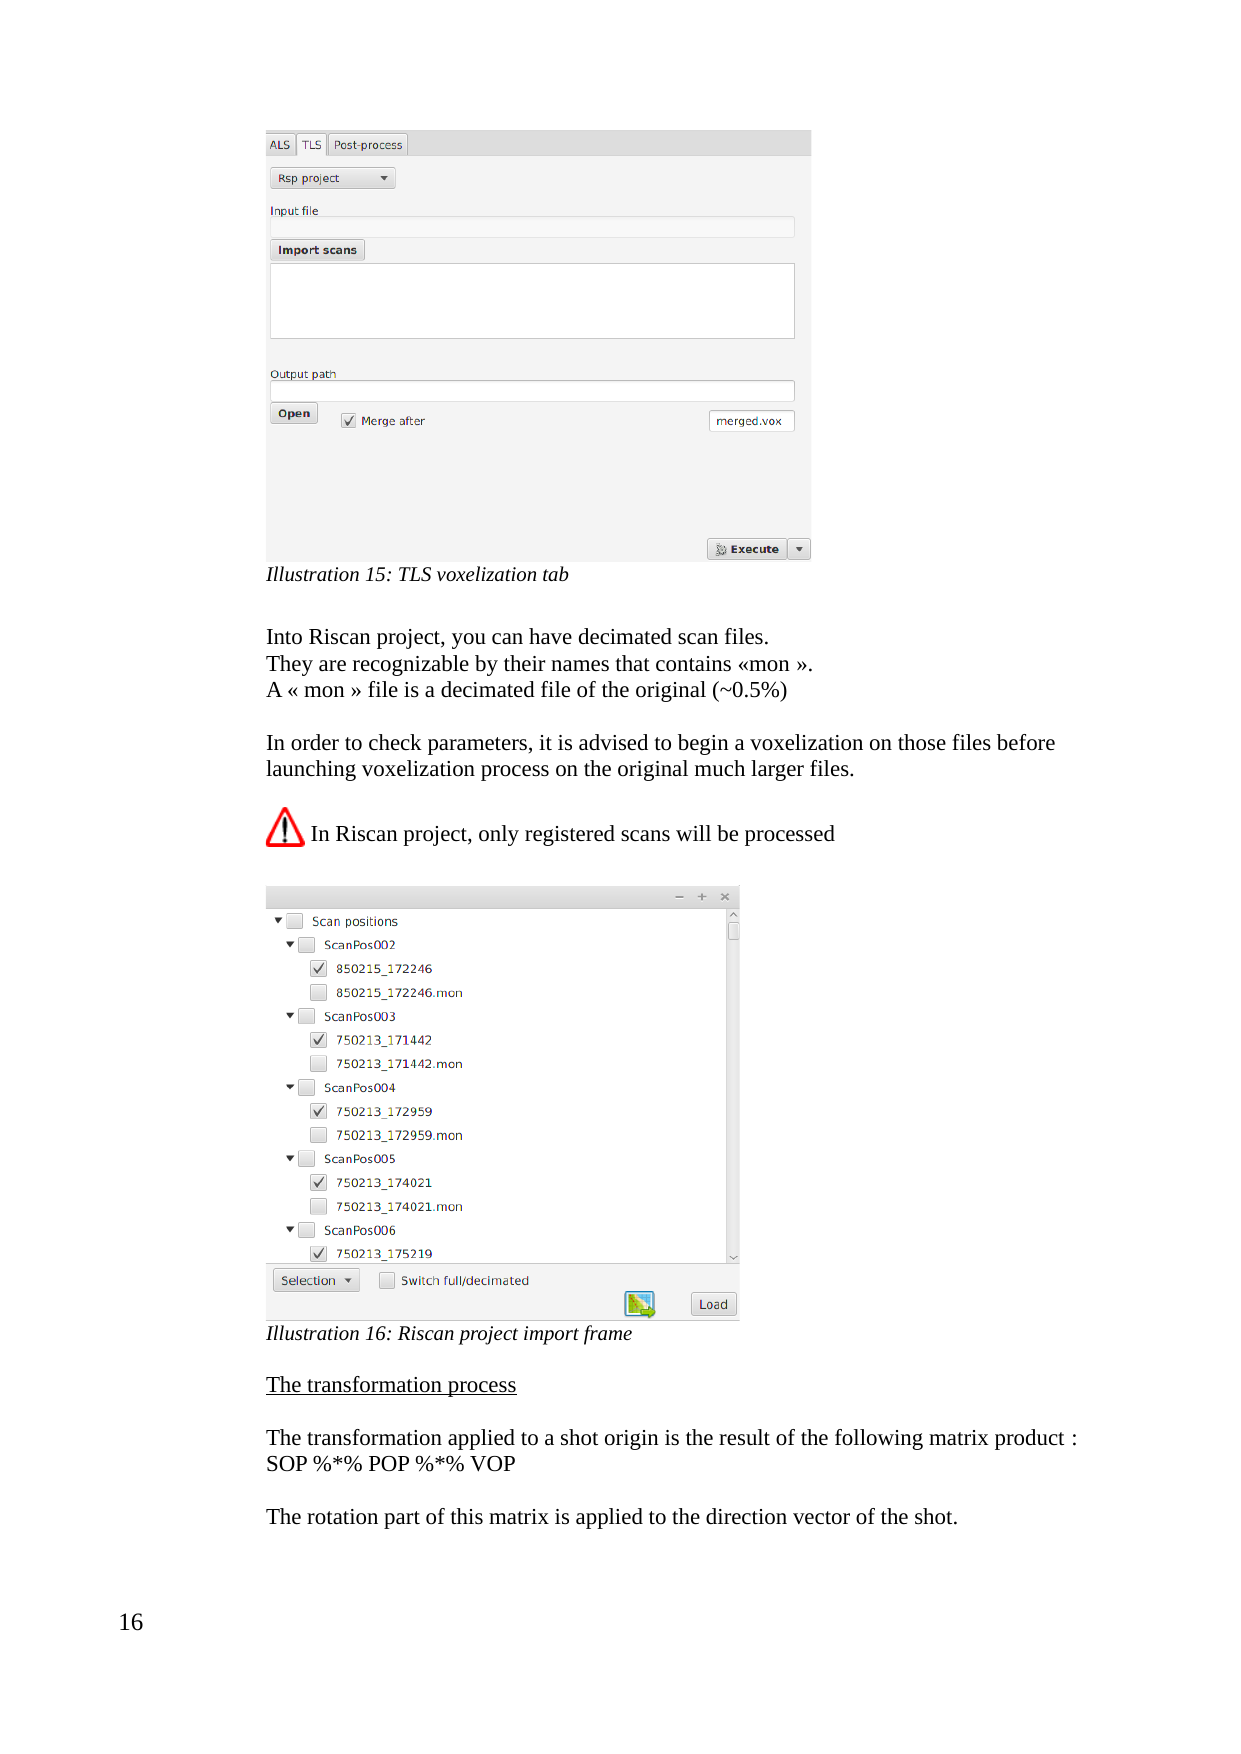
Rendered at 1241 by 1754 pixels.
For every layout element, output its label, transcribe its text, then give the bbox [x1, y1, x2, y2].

picture [265, 130, 812, 562]
text SOP %*% POP %*% VOP [266, 1450, 1122, 1476]
table_header [118, 586, 1122, 623]
text In Riscan project, only registered scans will be processed [305, 808, 1122, 847]
text Into Riscan project, you can have decimated scan files. [266, 623, 1122, 650]
picture [265, 807, 305, 847]
picture [265, 885, 740, 1321]
text The transformation applied to a shot origin is the result of the following matrix product : [266, 1424, 1122, 1450]
text The rotation part of this matrix is applied to the direction vector of the shot. [266, 1503, 1122, 1529]
text The transformation process [266, 1371, 1122, 1397]
text A « mon » file is a decimated file of the original (~0.5%) [266, 676, 1122, 702]
text Illustration 16: Riscan project import frame [266, 1321, 740, 1345]
text They are recognizable by their names that contains «mon ». [266, 650, 1122, 676]
text Illustration 15: TLS voxelization tab [266, 562, 812, 586]
text In order to check parameters, it is advised to begin a voxelization on those files before launching voxelization process on the original much larger files. [266, 729, 1122, 782]
